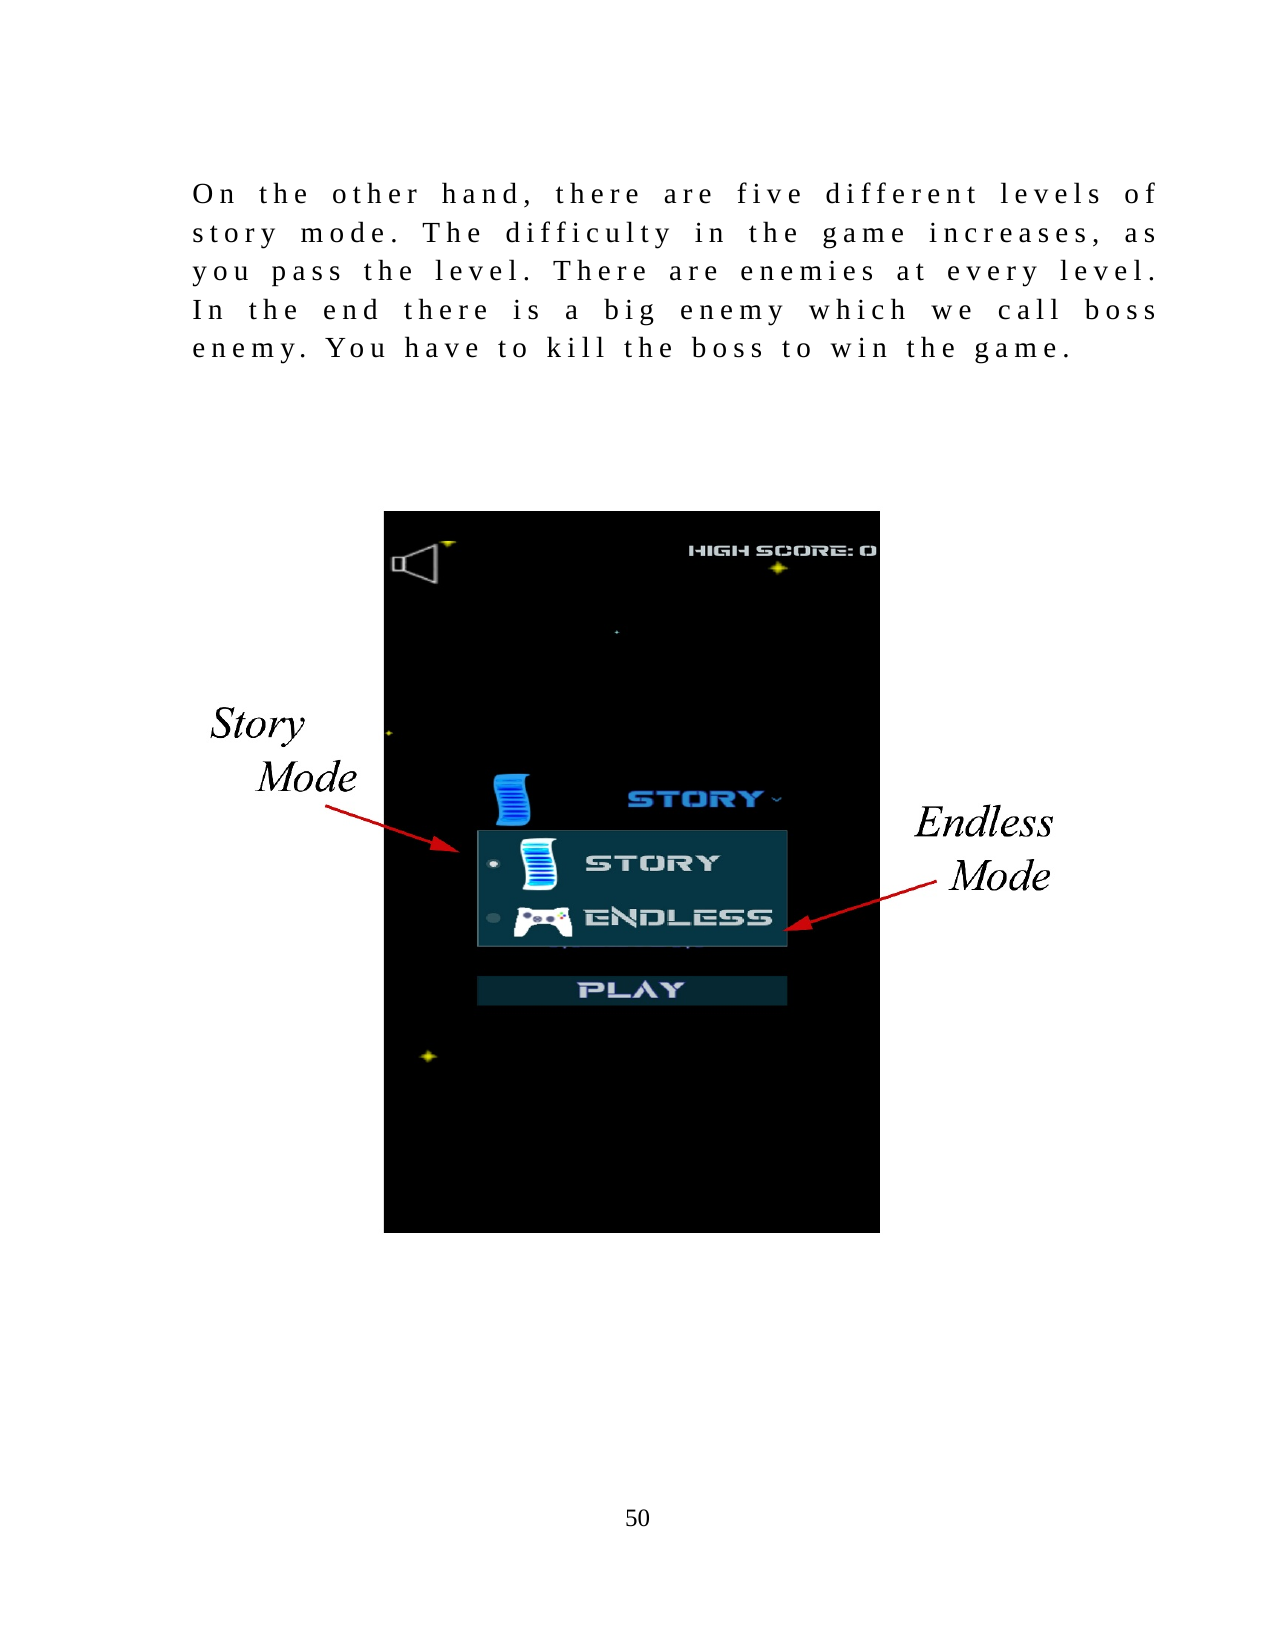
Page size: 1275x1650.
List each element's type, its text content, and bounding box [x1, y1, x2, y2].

text On the other hand, there are five different levels of story mode. The difficulty in the game increases, as you pass the level. There are enemies at every level. In the end there is a big enemy which we call boss enemy. You have to kill the boss to win the game. [192, 176, 1157, 364]
picture [188, 446, 1087, 1344]
